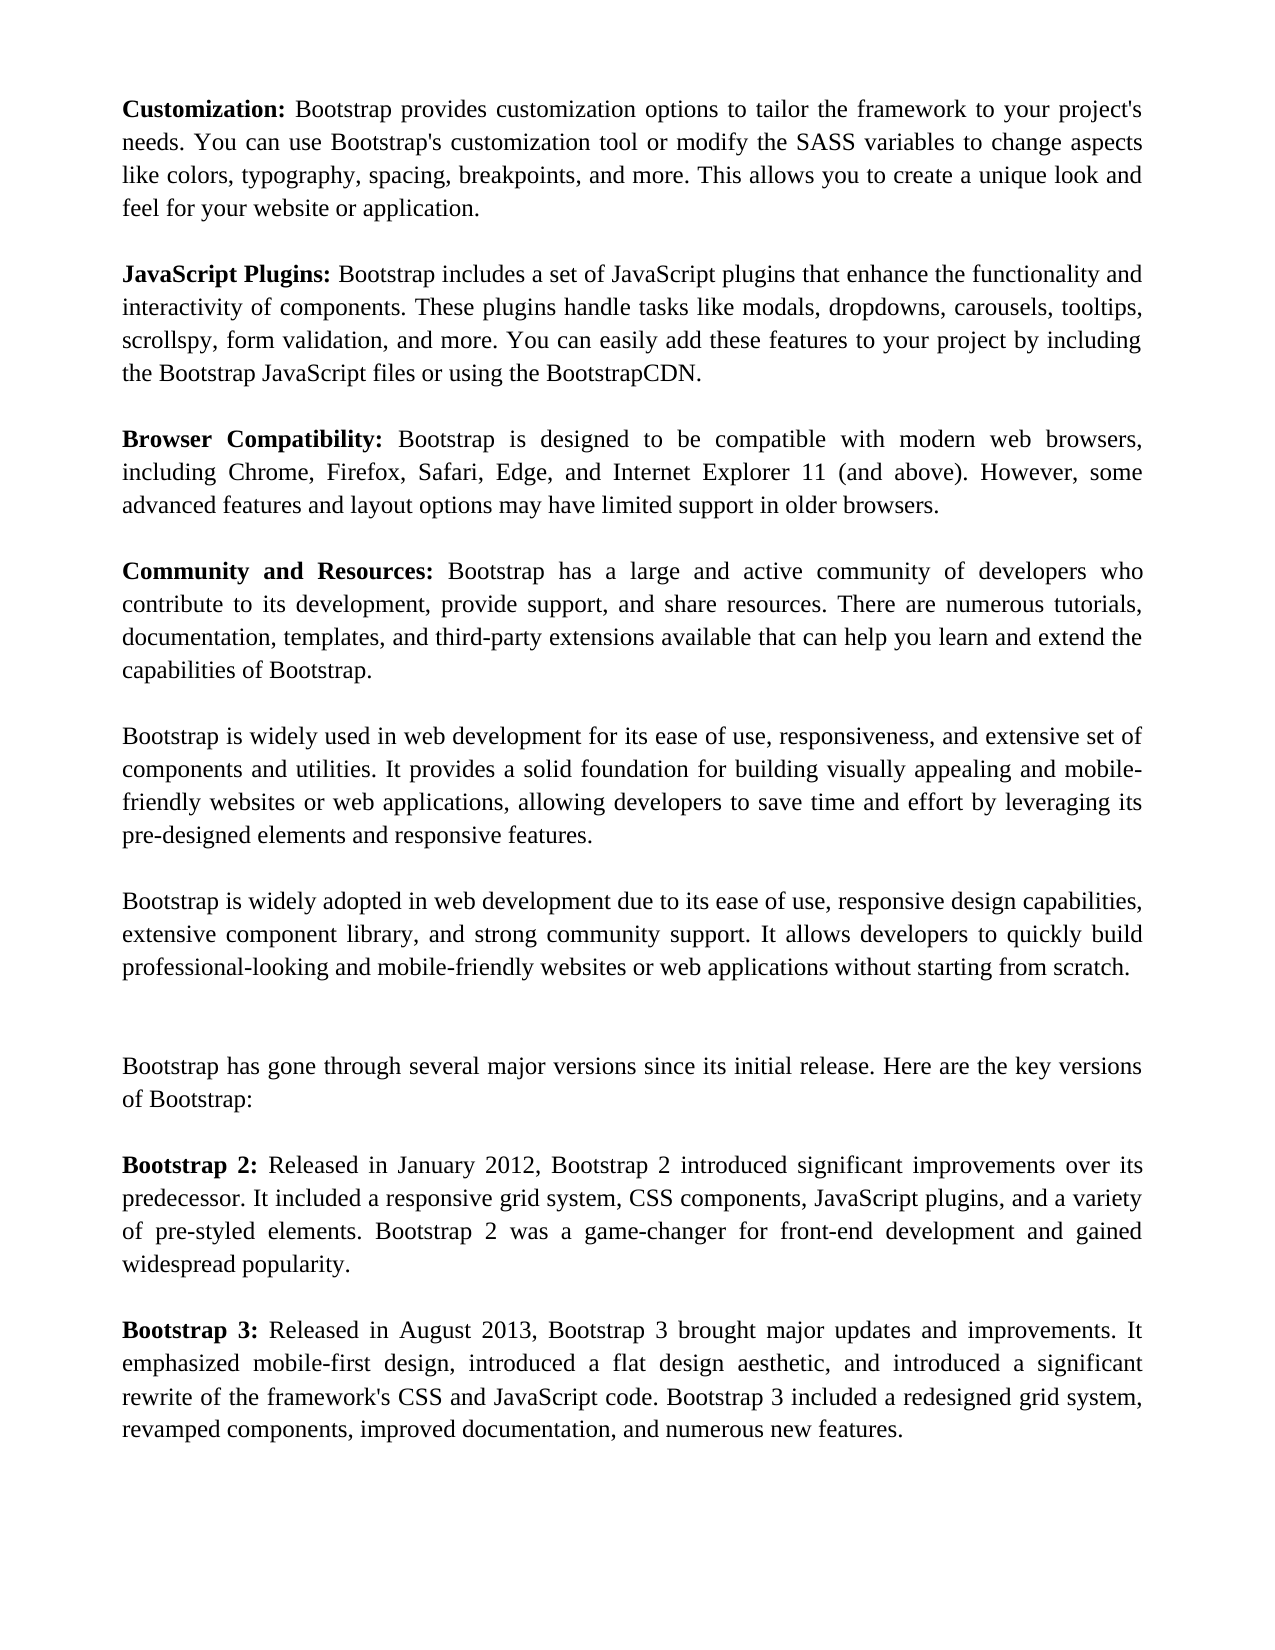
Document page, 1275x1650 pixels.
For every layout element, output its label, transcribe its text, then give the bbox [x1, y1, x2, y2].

text Bootstrap 3: Released in August 2013, Bootstrap 3 brought major updates and improvements. It emphasized mobile-first design, introduced a flat design aesthetic, and introduced a significant rewrite of the framework's CSS and JavaScript code. Bootstrap 3 included a redesigned grid system, revamped components, improved documentation, and numerous new features. [122, 1316, 1144, 1443]
text JavaScript Plugins: Bootstrap includes a set of JavaScript plugins that enhance the functionality and interactivity of components. These plugins handle tasks like modals, dropdowns, carousels, tooltips, scrollspy, form validation, and more. You can easily add these features to your project by including the Bootstrap JavaScript files or using the BootstrapCDN. [122, 259, 1144, 387]
text Browser Compatibility: Bootstrap is designed to be compatible with modern web browsers, including Chrome, Firefox, Safari, Edge, and Internet Explorer 11 (and above). However, some advanced features and layout options may have limited support in older browsers. [122, 424, 1144, 519]
text Customization: Bootstrap provides customization options to tailor the framework to your project's needs. You can use Bootstrap's customization tool or modify the SASS variables to change aspects like colors, typography, spacing, breakpoints, and more. This allows you to create a unique look and feel for your website or application. [122, 94, 1144, 222]
text Bootstrap is widely used in web development for its ease of use, responsiveness, and extensive set of components and utilities. It provides a solid foundation for building visually appealing and mobile-friendly websites or web applications, allowing developers to save time and effort by leveraging its pre-designed elements and responsive features. [122, 721, 1144, 849]
text Bootstrap 2: Released in January 2012, Bootstrap 2 introduced significant improvements over its predecessor. It included a responsive grid system, CSS components, JavaScript plugins, and a variety of pre-styled elements. Bootstrap 2 was a game-changer for front-end development and gained widespread popularity. [122, 1150, 1144, 1278]
text Bootstrap is widely adopted in web development due to its ease of use, responsive design capabilities, extensive component library, and strong community support. It allows developers to quickly build professional-looking and mobile-friendly websites or web applications without starting from scratch. [122, 886, 1144, 981]
text Community and Resources: Bootstrap has a large and active community of developers who contribute to its development, provide support, and share resources. There are numerous tutorials, documentation, templates, and third-party extensions available that can help you learn and extend the capabilities of Bootstrap. [122, 556, 1144, 684]
text Bootstrap has gone through several major versions since its initial release. Here are the key versions of Bootstrap: [122, 1051, 1144, 1113]
